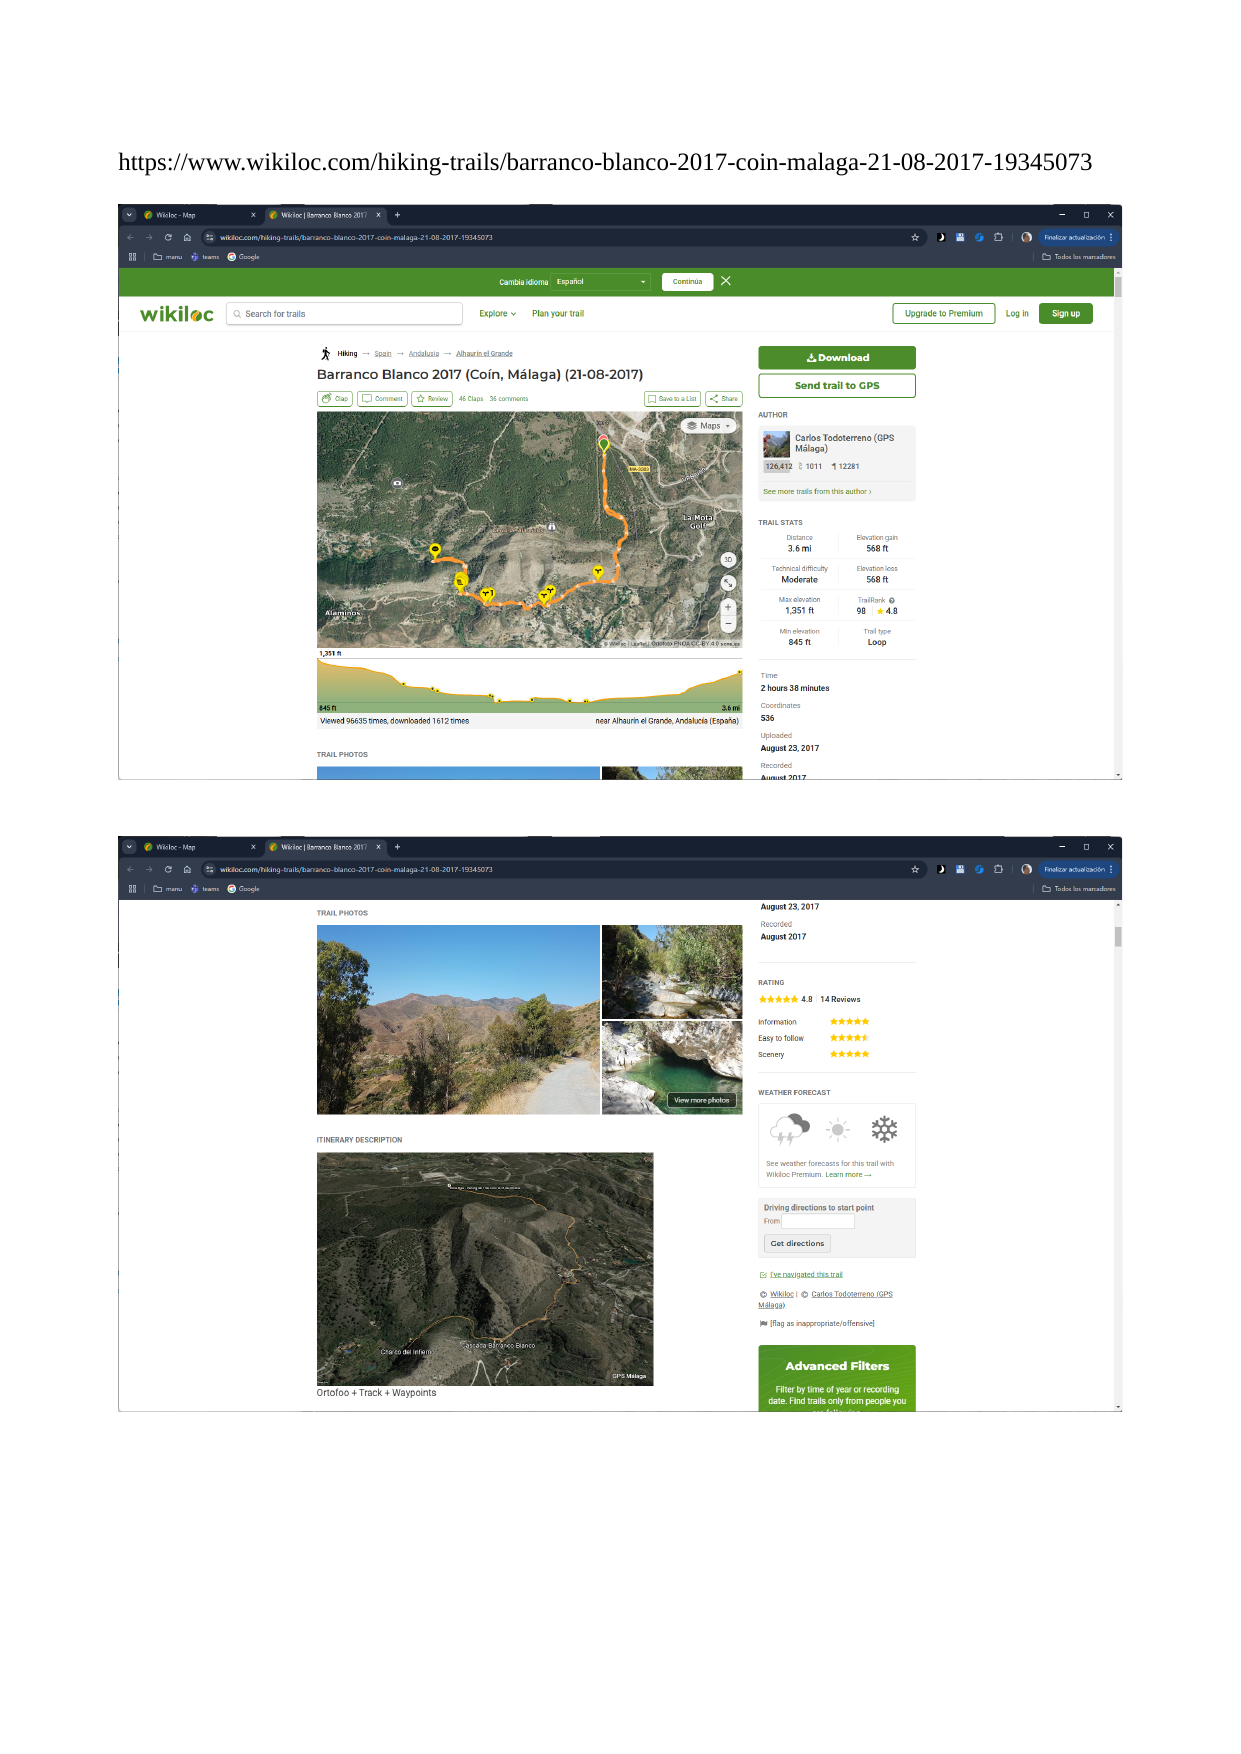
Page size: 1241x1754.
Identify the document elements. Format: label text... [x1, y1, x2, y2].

text https://www.wikiloc.com/hiking-trails/barranco-blanco-2017-coin-malaga-21-08-2017-19345073 [118, 147, 1122, 176]
picture [118, 836, 1123, 1412]
picture [118, 204, 1123, 780]
